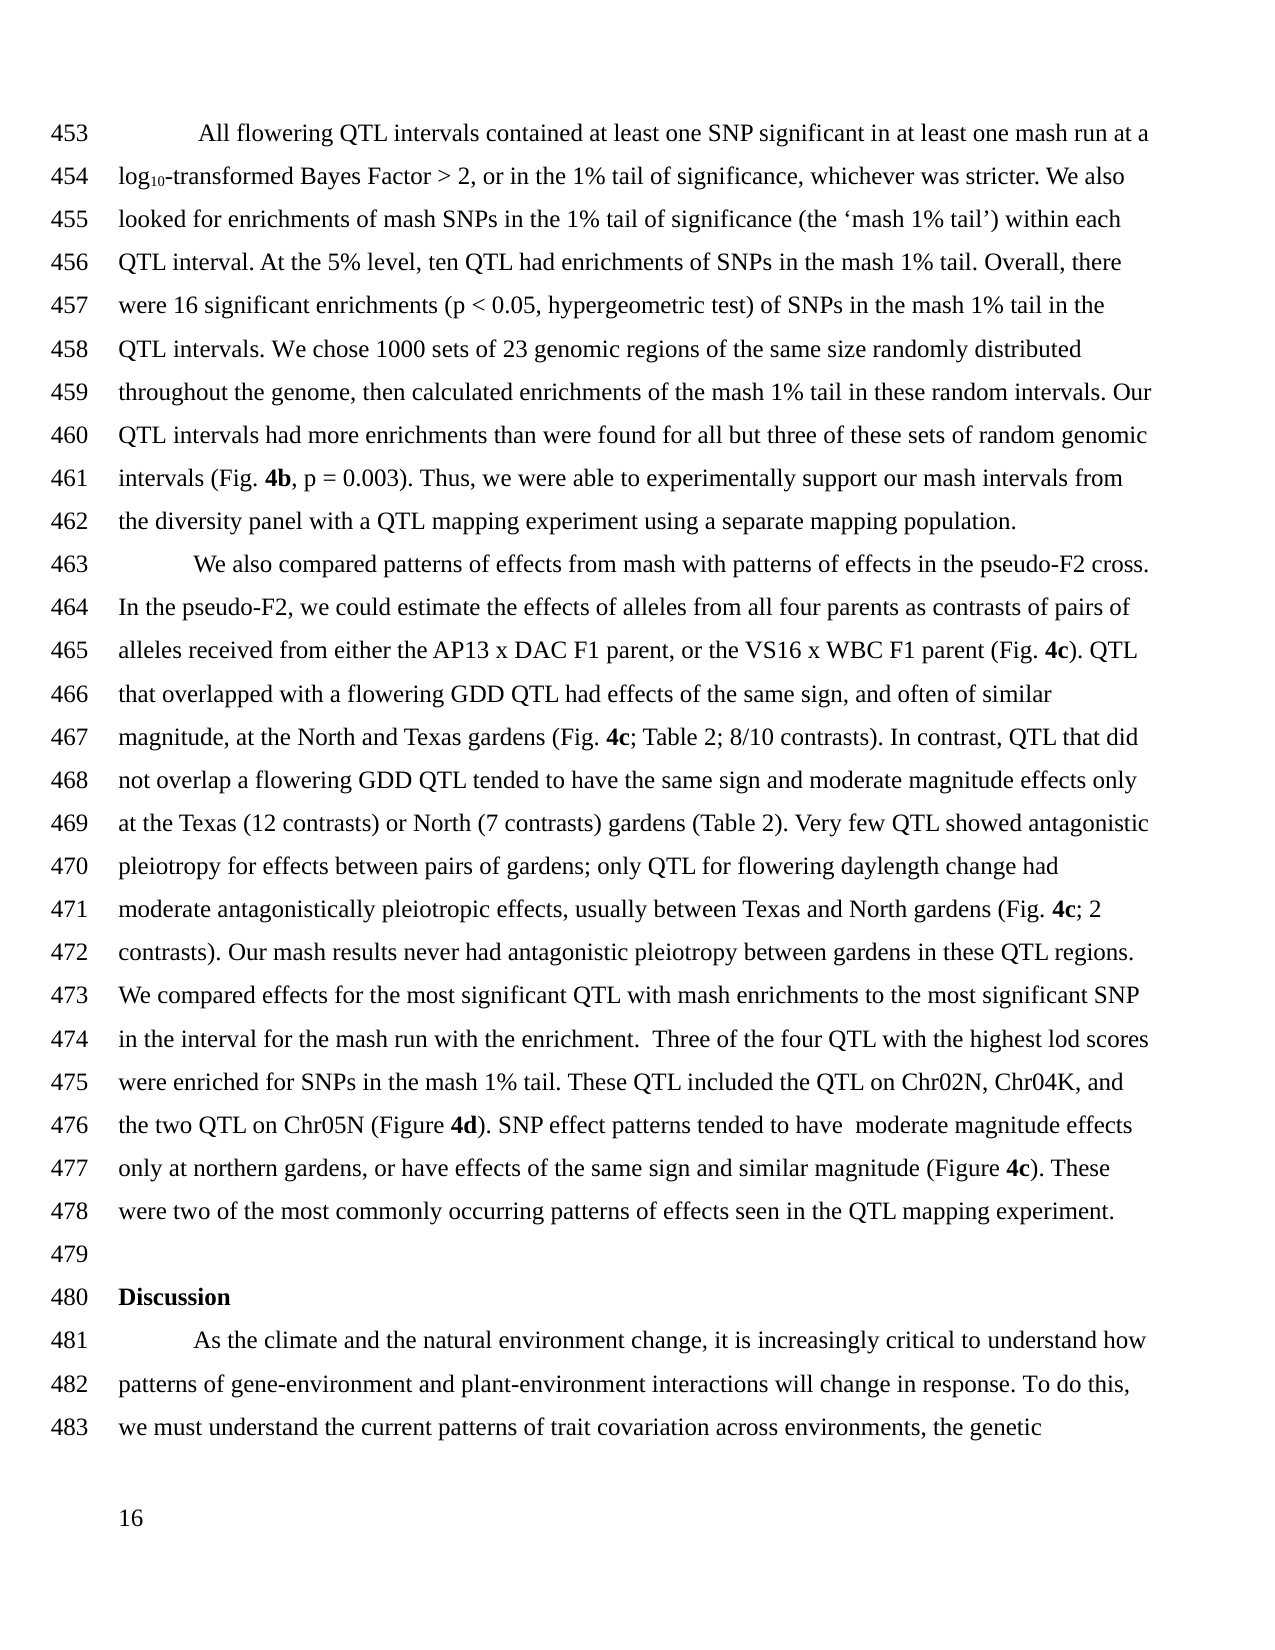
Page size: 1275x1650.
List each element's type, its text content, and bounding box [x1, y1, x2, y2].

text Discussion [118, 1282, 1157, 1311]
text We also compared patterns of effects from mash with patterns of effects in the pseudo-F2 cross. In the pseudo-F2, we could estimate the effects of alleles from all four parents as contrasts of pairs of alleles received from either the AP13 x DAC F1 parent, or the VS16 x WBC F1 parent (Fig. 4c). QTL that overlapped with a flowering GDD QTL had effects of the same sign, and often of similar magnitude, at the North and Texas gardens (Fig. 4c; Table 2; 8/10 contrasts). In contrast, QTL that did not overlap a flowering GDD QTL tended to have the same sign and moderate magnitude effects only at the Texas (12 contrasts) or North (7 contrasts) gardens (Table 2). Very few QTL showed antagonistic pleiotropy for effects between pairs of gardens; only QTL for flowering daylength change had moderate antagonistically pleiotropic effects, usually between Texas and North gardens (Fig. 4c; 2 contrasts). Our mash results never had antagonistic pleiotropy between gardens in these QTL regions. We compared effects for the most significant QTL with mash enrichments to the most significant SNP in the interval for the mash run with the enrichment. Three of the four QTL with the highest lod scores were enriched for SNPs in the mash 1% tail. These QTL included the QTL on Chr02N, Chr04K, and the two QTL on Chr05N (Figure 4d). SNP effect patterns tended to have moderate magnitude effects only at northern gardens, or have effects of the same sign and similar magnitude (Figure 4c). These were two of the most commonly occurring patterns of effects seen in the QTL mapping experiment. [118, 549, 1157, 1225]
text All flowering QTL intervals contained at least one SNP significant in at least one mash run at a log10-transformed Bayes Factor > 2, or in the 1% tail of significance, whichever was stricter. We also looked for enrichments of mash SNPs in the 1% tail of significance (the ‘mash 1% tail’) within each QTL interval. At the 5% level, ten QTL had enrichments of SNPs in the mash 1% tail. Overall, there were 16 significant enrichments (p < 0.05, hypergeometric test) of SNPs in the mash 1% tail in the QTL intervals. We chose 1000 sets of 23 genomic regions of the same size randomly distributed throughout the genome, then calculated enrichments of the mash 1% tail in these random intervals. Our QTL intervals had more enrichments than were found for all but three of these sets of random genomic intervals (Fig. 4b, p = 0.003). Thus, we were able to experimentally support our mash intervals from the diversity panel with a QTL mapping experiment using a separate mapping population. [118, 118, 1157, 535]
text As the climate and the natural environment change, it is increasingly critical to understand how patterns of gene-environment and plant-environment interactions will change in response. To do this, we must understand the current patterns of trait covariation across environments, the genetic [118, 1326, 1157, 1441]
